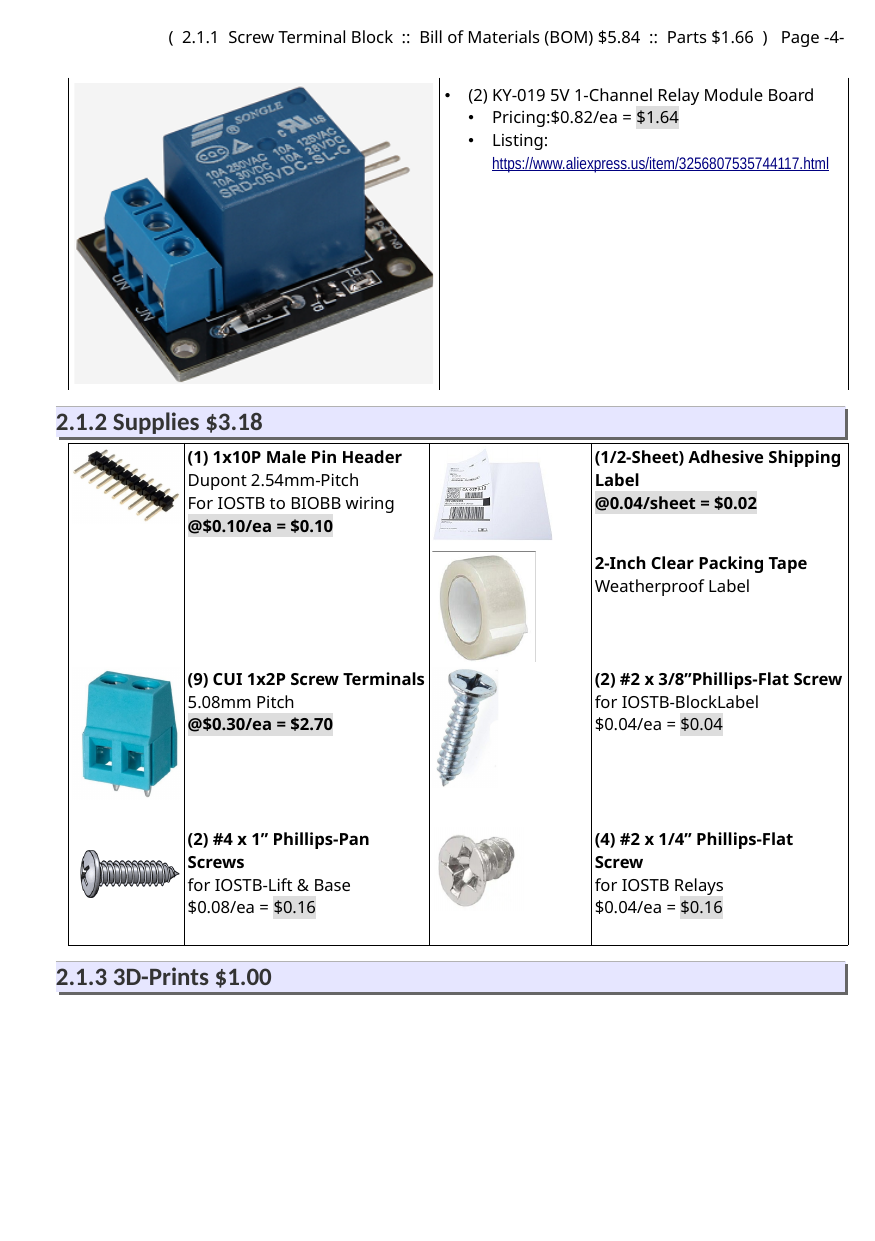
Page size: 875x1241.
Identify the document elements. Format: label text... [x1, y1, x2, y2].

table_header (1/2-Sheet) Adhesive Shipping Label @0.04/sheet = $0.02 [592, 444, 848, 549]
subtitle 3D-Prints $1.00 [56, 961, 846, 992]
table_cell (2) KY-019 5V 1-Channel Relay Module Board Pricing:$0.82/ea = $1.64 Listing: https://www.aliexpress.us/item/3256807535744117.html [440, 78, 848, 390]
table_cell [185, 549, 429, 664]
table_header [430, 444, 591, 549]
table_cell [430, 825, 591, 944]
table_cell [69, 549, 184, 664]
table_header (1) 1x10P Male Pin Header Dupont 2.54mm-Pitch For IOSTB to BIOBB wiring @$0.10/ea = $0.10 [185, 444, 429, 549]
table_cell [430, 549, 591, 664]
table_cell [430, 665, 591, 825]
picture [71, 827, 182, 915]
table_cell [69, 78, 439, 390]
subtitle Supplies $3.18 [56, 406, 846, 437]
table_cell (2) #4 x 1” Phillips-Pan Screws for IOSTB-Lift & Base $0.08/ea = $0.16 [185, 825, 429, 944]
table_cell [69, 665, 184, 825]
table_cell (2) #2 x 3/8”Phillips-Flat Screw for IOSTB-BlockLabel $0.04/ea = $0.04 [592, 665, 848, 825]
table_cell (4) #2 x 1/4” Phillips-Flat Screw for IOSTB Relays $0.04/ea = $0.16 [592, 825, 848, 944]
table_header [69, 444, 184, 549]
table_cell 2-Inch Clear Packing Tape Weatherproof Label [592, 549, 848, 664]
table_cell (9) CUI 1x2P Screw Terminals 5.08mm Pitch @$0.30/ea = $2.70 [185, 665, 429, 825]
picture [432, 446, 553, 541]
table_cell [69, 825, 184, 944]
